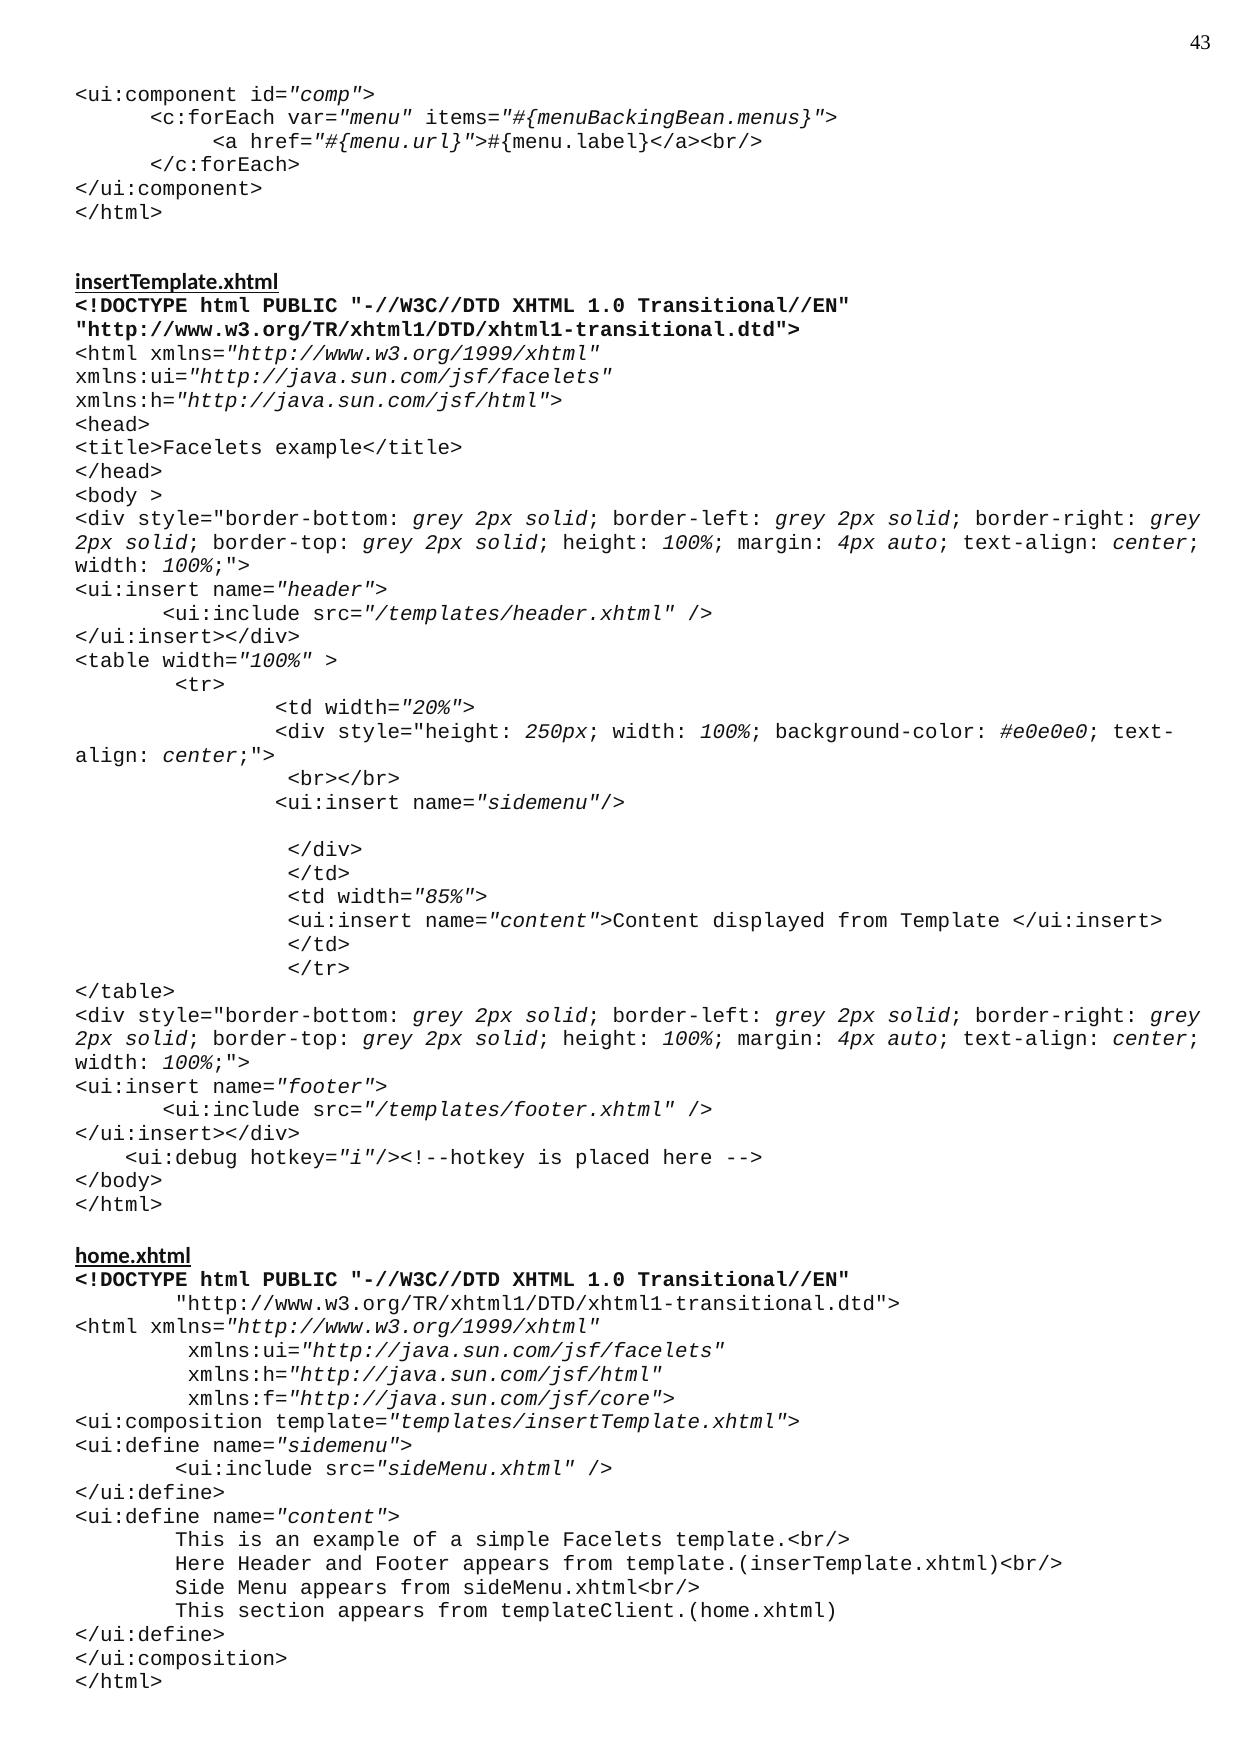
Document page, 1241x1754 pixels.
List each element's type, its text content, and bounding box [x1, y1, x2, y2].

text <body > [75, 484, 1211, 508]
text insertTemplate.xhtml [75, 267, 1211, 295]
text <div style="height: 250px; width: 100%; background-color: #e0e0e0; text-align: center;"> [75, 721, 1211, 768]
text <!DOCTYPE html PUBLIC "-//W3C//DTD XHTML 1.0 Transitional//EN" "http://www.w3.org/TR/xhtml1/DTD/xhtml1-transitional.dtd"> [75, 295, 1211, 343]
text </ui:insert></div> [75, 626, 1211, 650]
text <table width="100%" > [75, 650, 1211, 674]
text </ui:define> [75, 1624, 1211, 1648]
text <!DOCTYPE html PUBLIC "-//W3C//DTD XHTML 1.0 Transitional//EN" [75, 1269, 1211, 1293]
text <head> [75, 414, 1211, 437]
text <ui:insert name="footer"> [75, 1076, 1211, 1099]
text <td width="20%"> [75, 697, 1211, 721]
text xmlns:h="http://java.sun.com/jsf/html"> [75, 390, 1211, 414]
text <ui:define name="content"> [75, 1506, 1211, 1529]
text <br></br> [75, 768, 1211, 792]
text <div style="border-bottom: grey 2px solid; border-left: grey 2px solid; border-right: grey 2px solid; border-top: grey 2px solid; height: 100%; margin: 4px auto; text-align: center; width: 100%;"> [75, 508, 1211, 579]
text <ui:include src="/templates/footer.xhtml" /> [75, 1099, 1211, 1123]
text home.xhtml [75, 1241, 1211, 1269]
text <a href="#{menu.url}">#{menu.label}</a><br/> [75, 131, 1211, 154]
text <tr> [75, 674, 1211, 697]
text </body> [75, 1170, 1211, 1194]
text <ui:insert name="sidemenu"/> [75, 792, 1211, 816]
text Side Menu appears from sideMenu.xhtml<br/> [75, 1577, 1211, 1600]
text </head> [75, 461, 1211, 484]
text </table> [75, 981, 1211, 1005]
text <td width="85%"> [75, 887, 1211, 910]
text </html> [75, 1671, 1211, 1695]
text <ui:include src="/templates/header.xhtml" /> [75, 603, 1211, 626]
text <ui:define name="sidemenu"> [75, 1435, 1211, 1458]
text <c:forEach var="menu" items="#{menuBackingBean.menus}"> [75, 107, 1211, 131]
text </ui:define> [75, 1482, 1211, 1506]
text xmlns:h="http://java.sun.com/jsf/html" [75, 1364, 1211, 1387]
text Here Header and Footer appears from template.(inserTemplate.xhtml)<br/> [75, 1553, 1211, 1577]
text </ui:component> [75, 178, 1211, 202]
text <ui:insert name="header"> [75, 579, 1211, 603]
text xmlns:f="http://java.sun.com/jsf/core"> [75, 1387, 1211, 1411]
text xmlns:ui="http://java.sun.com/jsf/facelets" [75, 366, 1211, 390]
text <ui:insert name="content">Content displayed from Template </ui:insert> [75, 910, 1211, 934]
text <ui:composition template="templates/insertTemplate.xhtml"> [75, 1411, 1211, 1435]
text </html> [75, 202, 1211, 225]
text This section appears from templateClient.(home.xhtml) [75, 1600, 1211, 1624]
text <title>Facelets example</title> [75, 437, 1211, 461]
text </ui:composition> [75, 1648, 1211, 1671]
text </td> [75, 934, 1211, 957]
text </tr> [75, 957, 1211, 981]
text "http://www.w3.org/TR/xhtml1/DTD/xhtml1-transitional.dtd"> [75, 1293, 1211, 1317]
text </c:forEach> [75, 154, 1211, 178]
text <html xmlns="http://www.w3.org/1999/xhtml" [75, 1317, 1211, 1340]
text xmlns:ui="http://java.sun.com/jsf/facelets" [75, 1340, 1211, 1364]
text </td> [75, 863, 1211, 887]
text </ui:insert></div> [75, 1123, 1211, 1147]
text <html xmlns="http://www.w3.org/1999/xhtml" [75, 343, 1211, 366]
text </div> [75, 839, 1211, 863]
text <ui:include src="sideMenu.xhtml" /> [75, 1458, 1211, 1482]
text This is an example of a simple Facelets template.<br/> [75, 1529, 1211, 1553]
text </html> [75, 1194, 1211, 1218]
text <ui:debug hotkey="i"/><!--hotkey is placed here --> [75, 1147, 1211, 1170]
text <div style="border-bottom: grey 2px solid; border-left: grey 2px solid; border-right: grey 2px solid; border-top: grey 2px solid; height: 100%; margin: 4px auto; text-align: center; width: 100%;"> [75, 1005, 1211, 1076]
text <ui:component id="comp"> [75, 83, 1211, 107]
